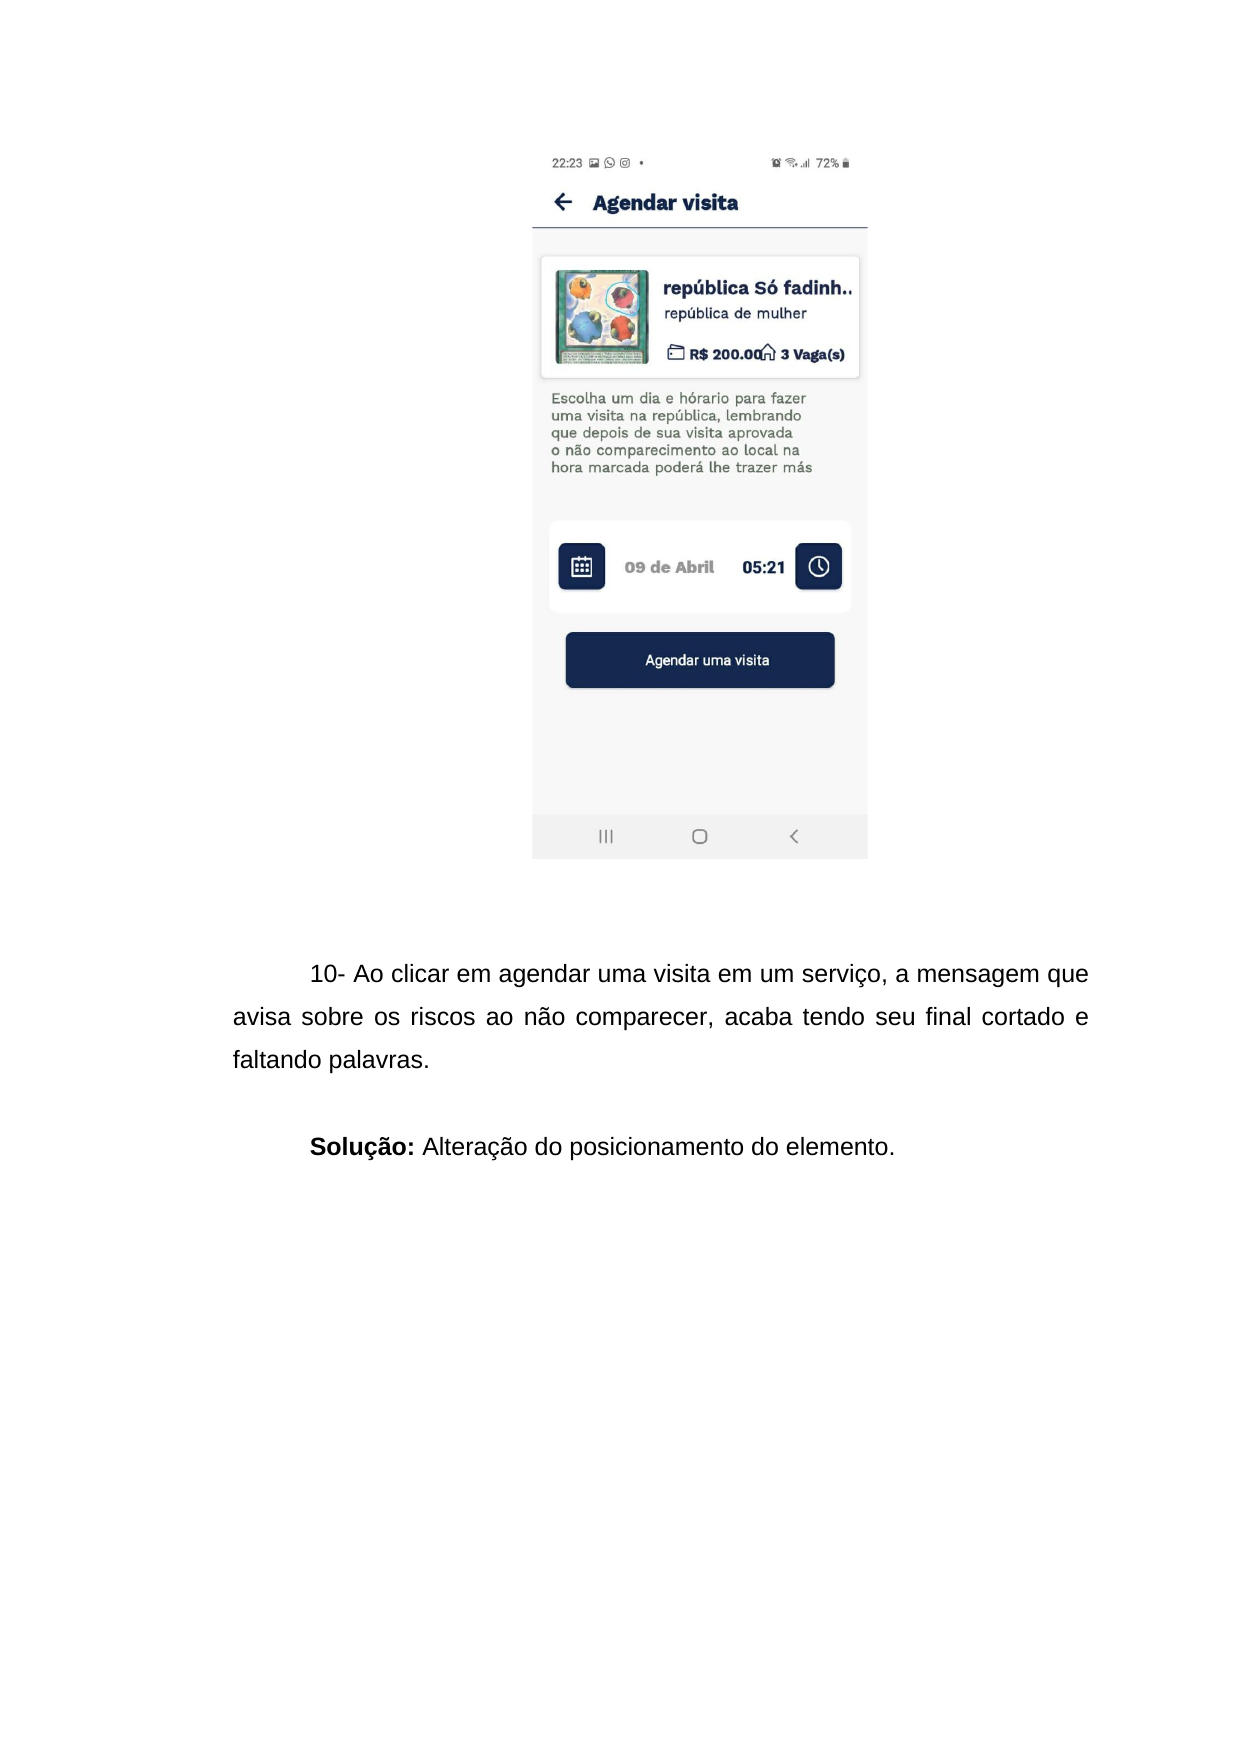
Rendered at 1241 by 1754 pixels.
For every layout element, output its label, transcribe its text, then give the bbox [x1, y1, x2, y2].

text Solução: Alteração do posicionamento do elemento. [233, 1132, 1090, 1161]
picture [532, 150, 868, 859]
text 10- Ao clicar em agendar uma visita em um serviço, a mensagem que avisa sobre os riscos ao não comparecer, acaba tendo seu final cortado e faltando palavras. [233, 959, 1090, 1074]
